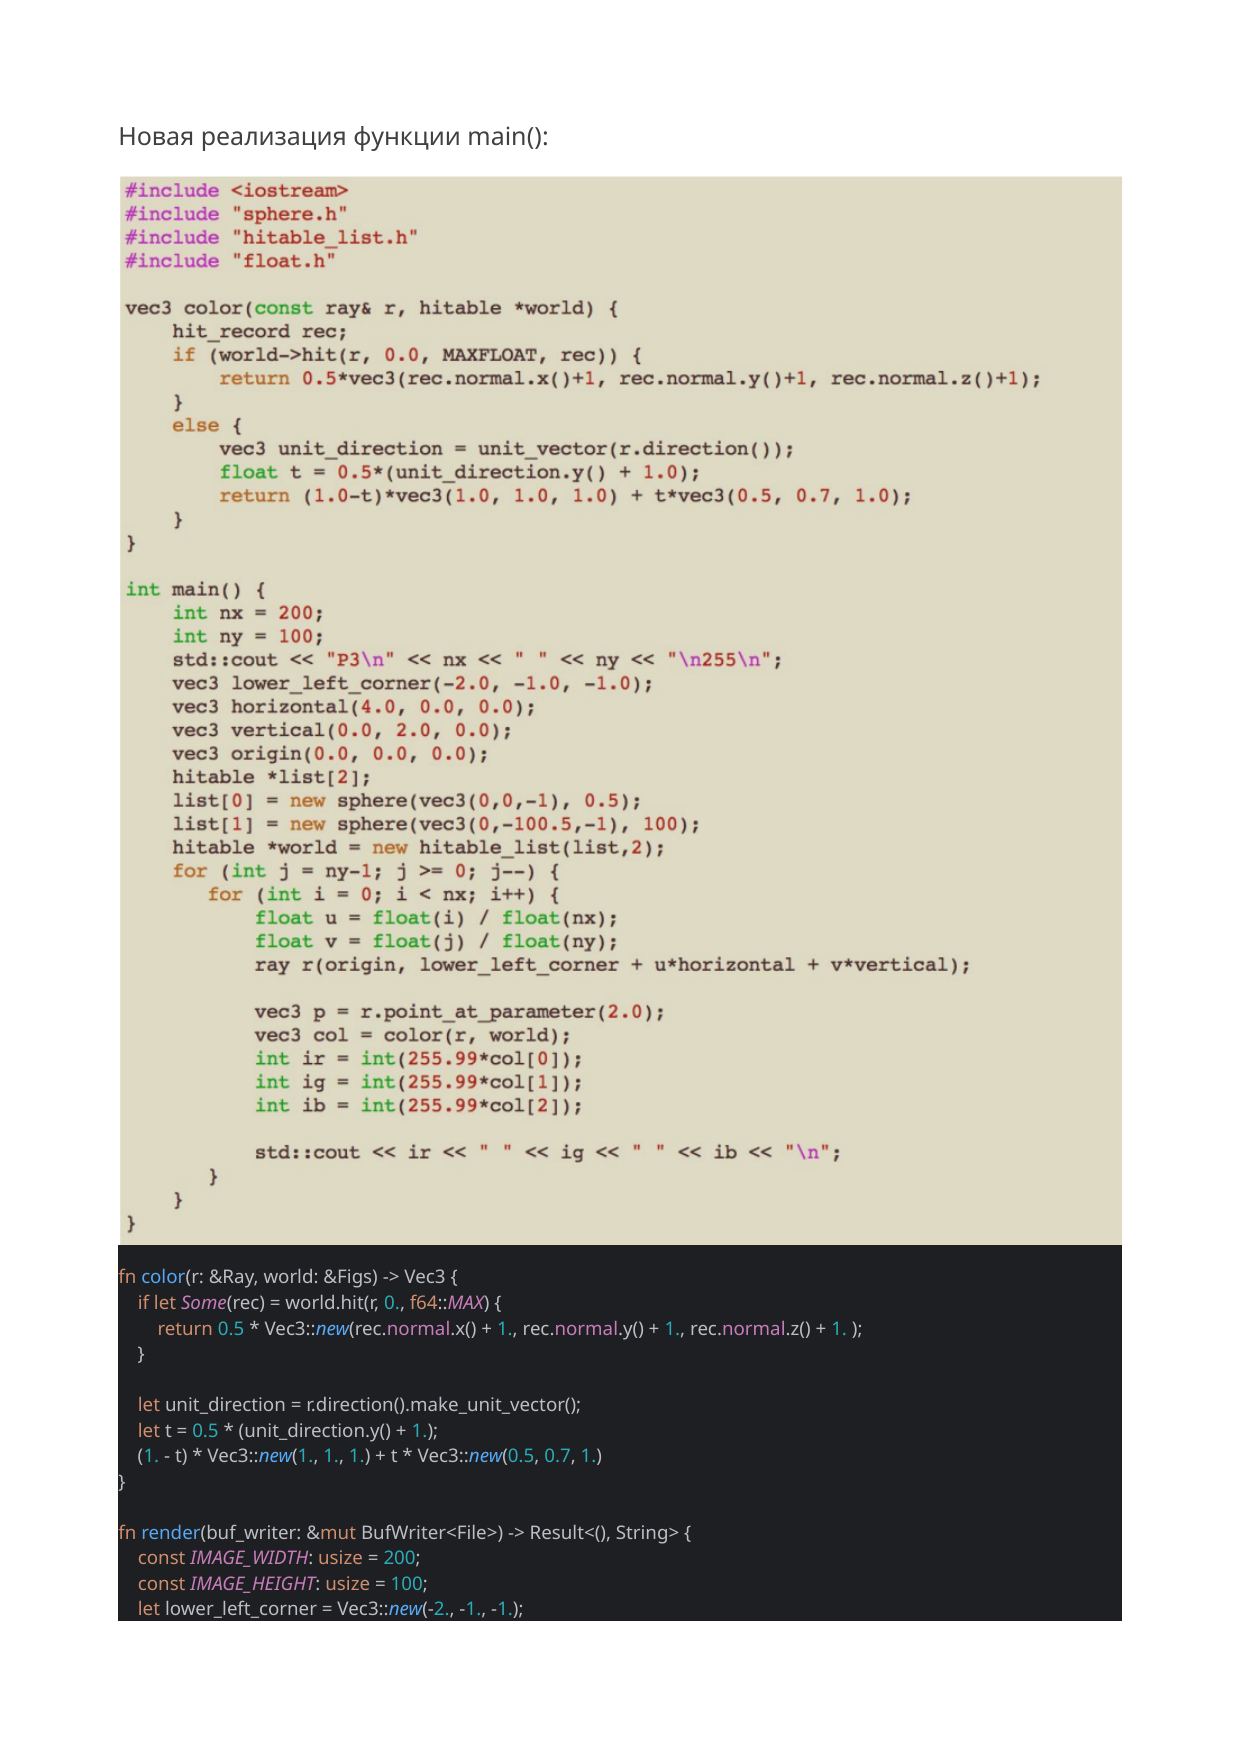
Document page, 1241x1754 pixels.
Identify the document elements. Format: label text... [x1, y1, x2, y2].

picture [118, 171, 1123, 1245]
text fn render(buf_writer: &mut BufWriter<File>) -> Result<(), String> { const IMAGE_WIDTH: usize = 200; const IMAGE_HEIGHT: usize = 100; let lower_left_corner = Vec3::new(-2., -1., -1.); [118, 1493, 1122, 1621]
text fn color(r: &Ray, world: &Figs) -> Vec3 { if let Some(rec) = world.hit(r, 0., f64::MAX) { return 0.5 * Vec3::new(rec.normal.x() + 1., rec.normal.y() + 1., rec.normal.z() + 1. ); } let unit_direction = r.direction().make_unit_vector(); let t = 0.5 * (unit_direction.y() + 1.); (1. - t) * Vec3::new(1., 1., 1.) + t * Vec3::new(0.5, 0.7, 1.) } [118, 1245, 1122, 1493]
text Новая реализация функции main(): [118, 118, 1122, 152]
